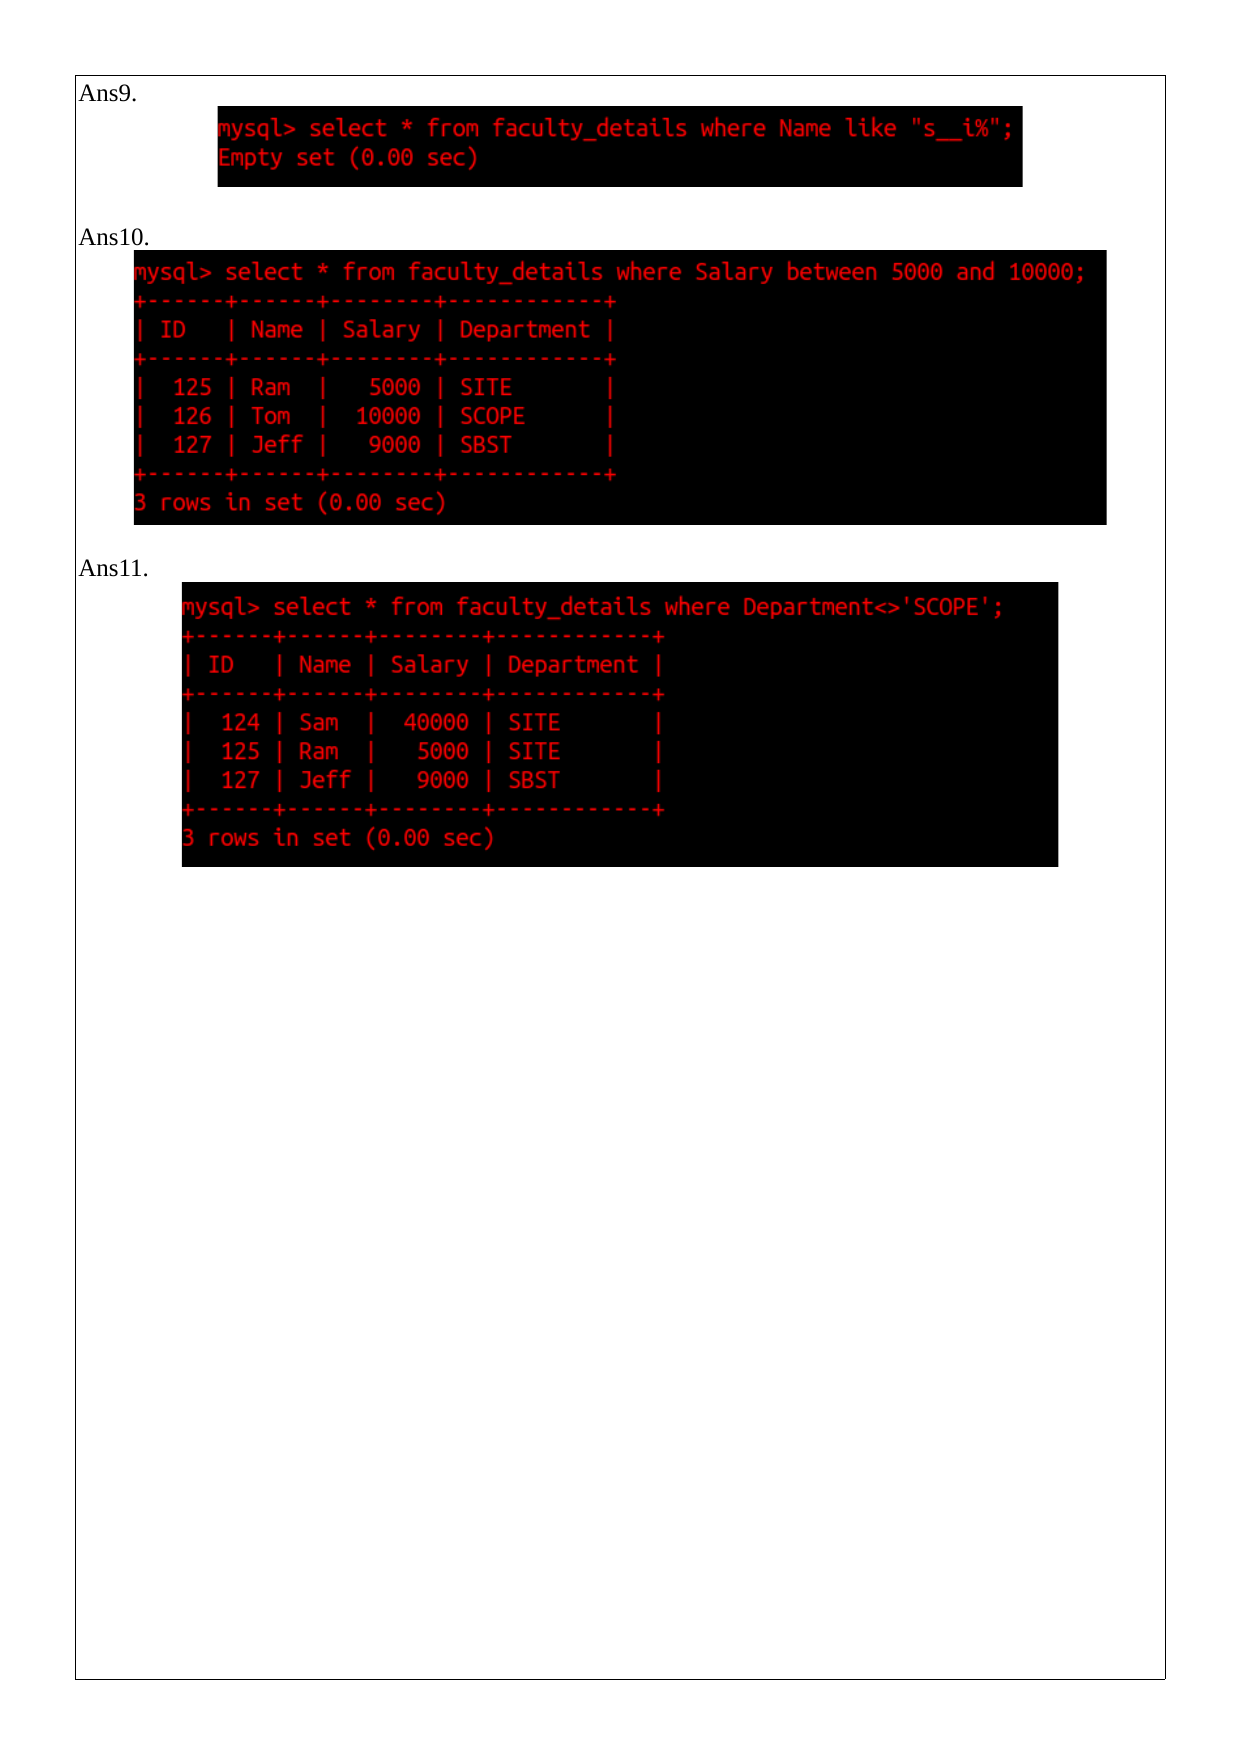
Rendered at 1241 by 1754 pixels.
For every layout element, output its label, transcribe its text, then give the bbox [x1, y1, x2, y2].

text Ans10. [78, 222, 1162, 251]
picture [217, 106, 1023, 187]
picture [181, 582, 1059, 867]
text Ans9. [78, 78, 1162, 107]
text Ans11. [78, 553, 1162, 582]
picture [133, 250, 1107, 525]
